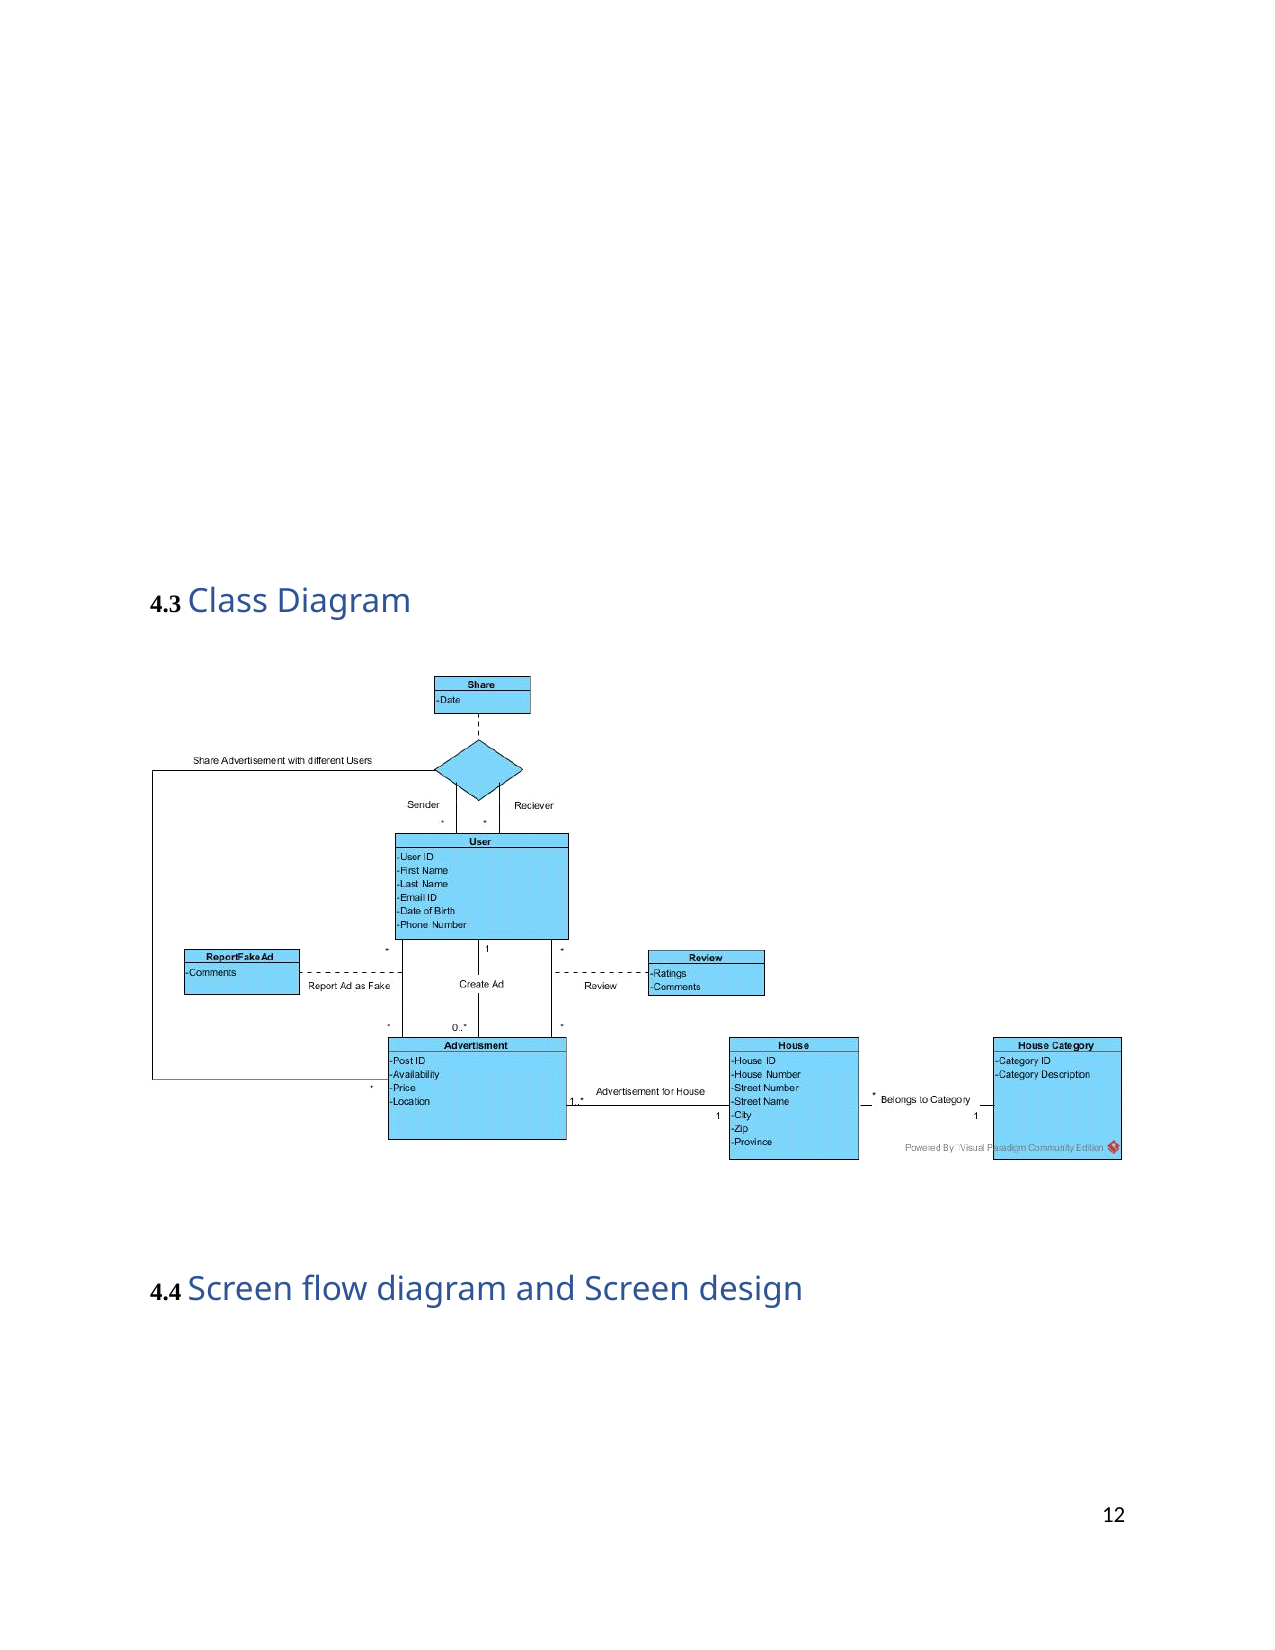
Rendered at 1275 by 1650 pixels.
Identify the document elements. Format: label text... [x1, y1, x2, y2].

subtitle 4.4 Screen flow diagram and Screen design [150, 1264, 1125, 1310]
subtitle 4.3 Class Diagram [150, 577, 1125, 623]
